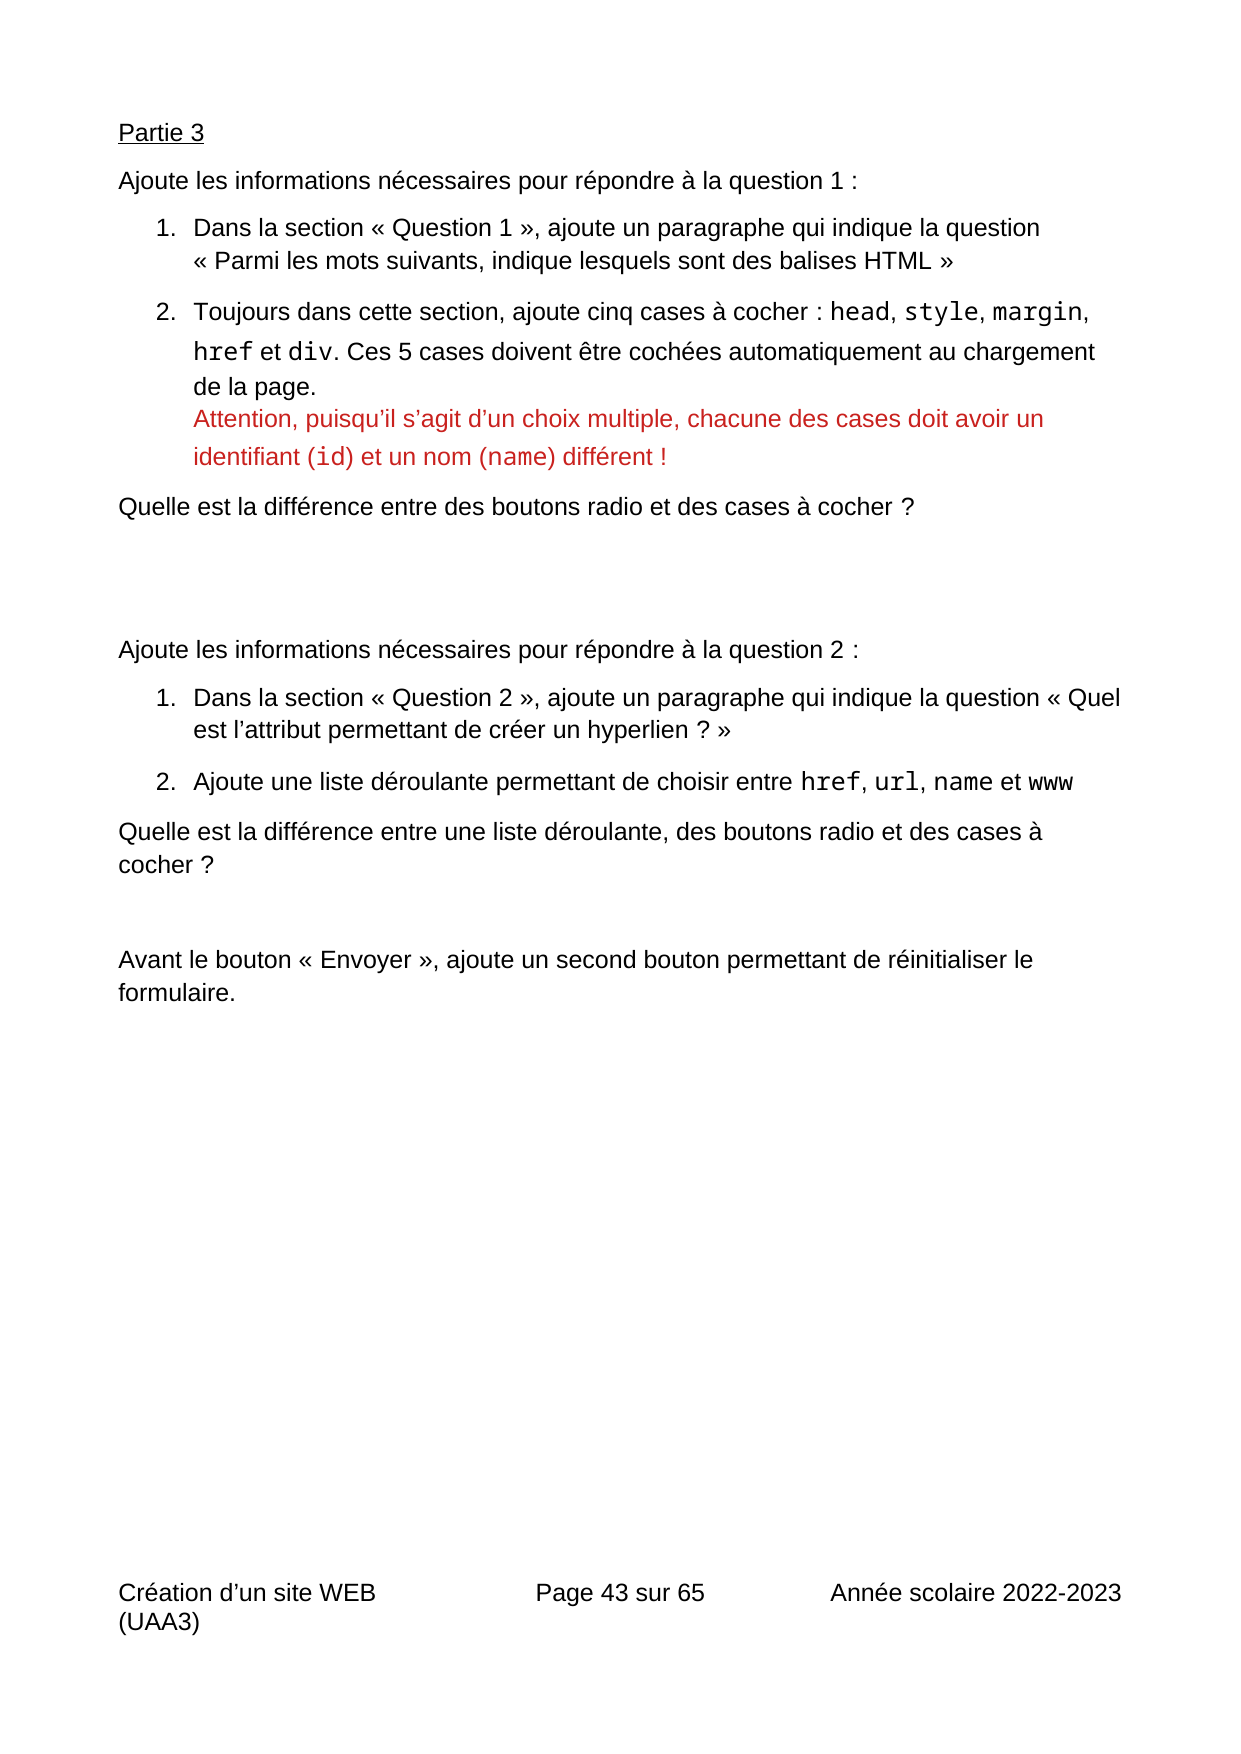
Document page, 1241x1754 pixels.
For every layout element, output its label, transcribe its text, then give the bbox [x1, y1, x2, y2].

list Toujours dans cette section, ajoute cinq cases à cocher : head, style, margin, href et div. Ces 5 cases doivent être cochées automatiquement au chargement de la page. Attention, puisqu’il s’agit d’un choix multiple, chacune des cases doit avoir un identifiant (id) et un nom (name) différent ! [156, 294, 1122, 472]
text Ajoute les informations nécessaires pour répondre à la question 2 : [118, 635, 1122, 664]
text Partie 3 [118, 118, 1122, 147]
text Quelle est la différence entre des boutons radio et des cases à cocher ? [118, 492, 1122, 521]
list Dans la section « Question 2 », ajoute un paragraphe qui indique la question « Quel est l’attribut permettant de créer un hyperlien ? » [156, 682, 1122, 744]
text Avant le bouton « Envoyer », ajoute un second bouton permettant de réinitialiser le formulaire. [118, 945, 1122, 1007]
list Ajoute une liste déroulante permettant de choisir entre href, url, name et www [156, 763, 1122, 797]
text Ajoute les informations nécessaires pour répondre à la question 1 : [118, 166, 1122, 194]
list Dans la section « Question 1 », ajoute un paragraphe qui indique la question « Parmi les mots suivants, indique lesquels sont des balises HTML » [156, 213, 1122, 275]
text Quelle est la différence entre une liste déroulante, des boutons radio et des cases à cocher ? [118, 817, 1122, 879]
